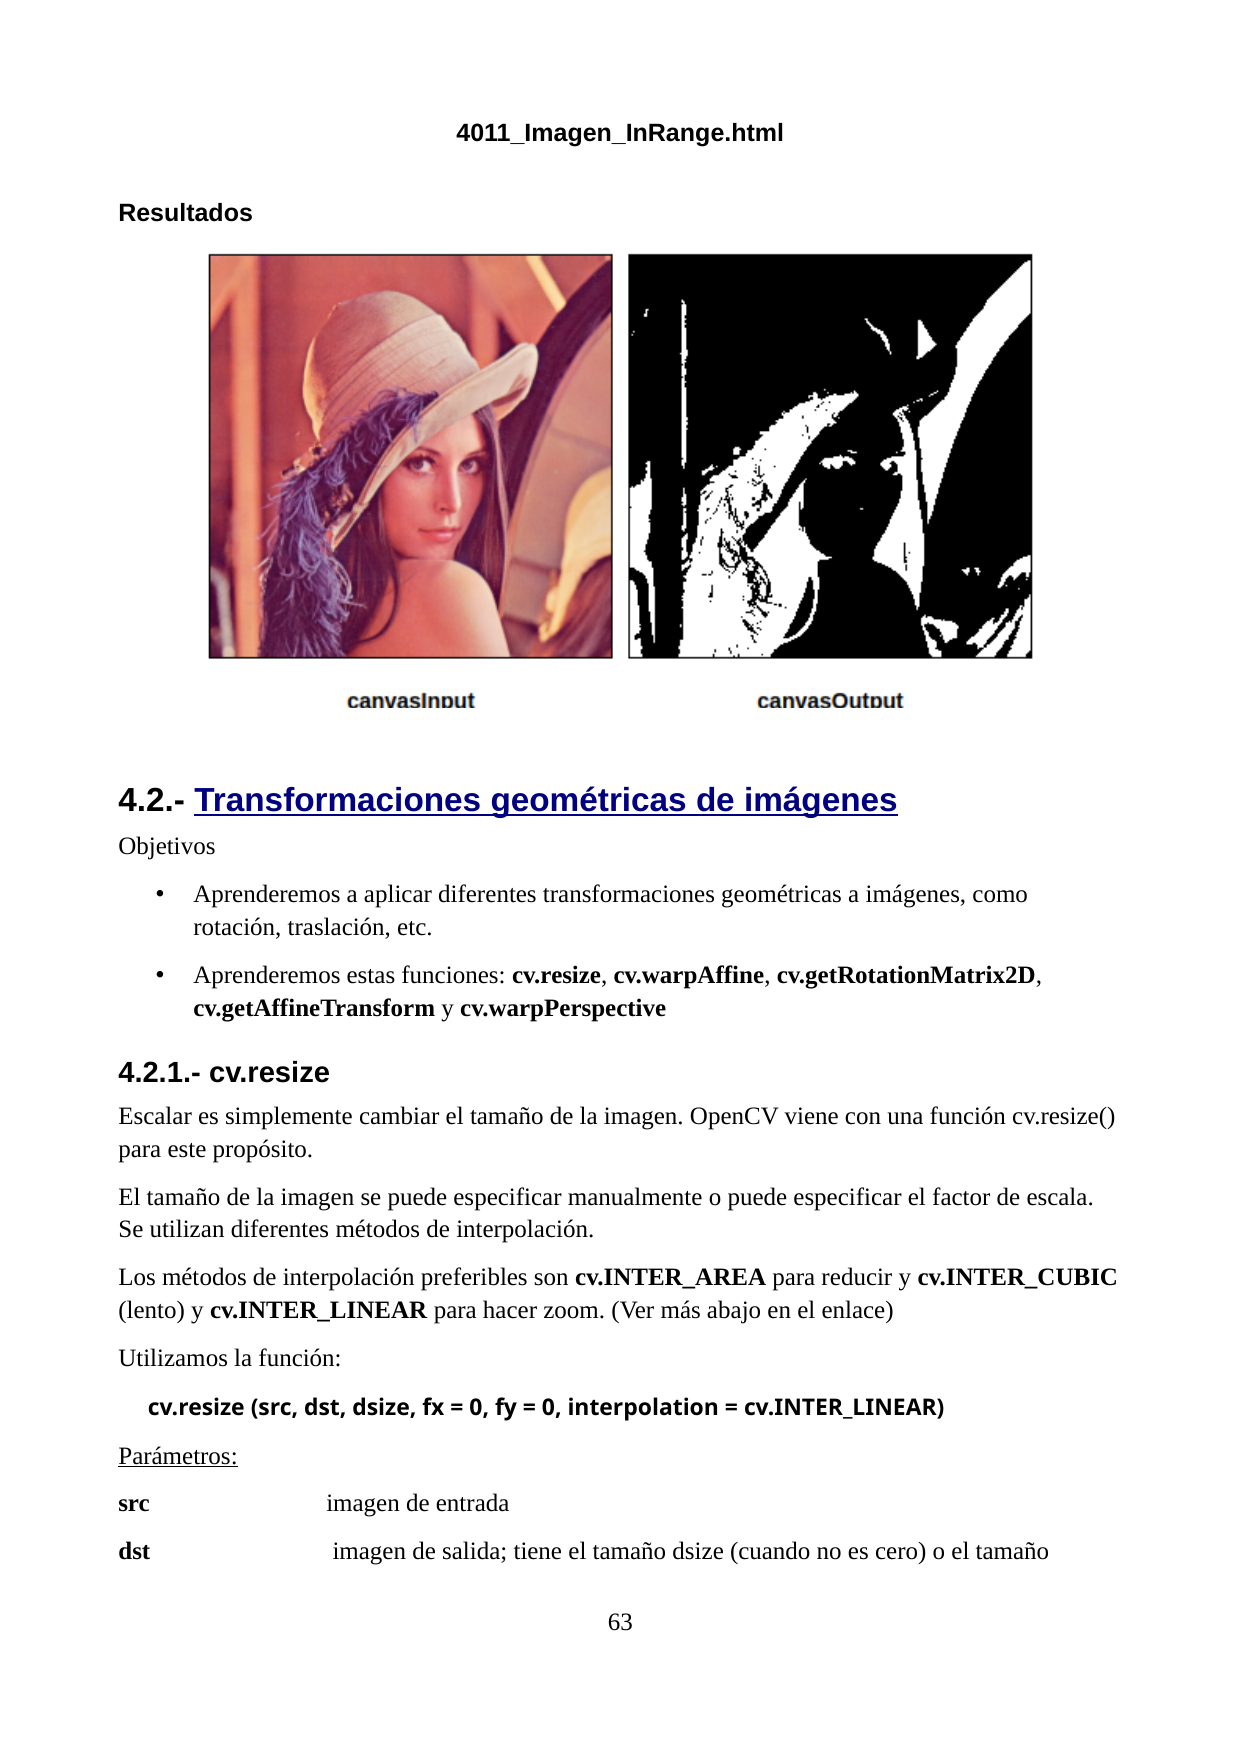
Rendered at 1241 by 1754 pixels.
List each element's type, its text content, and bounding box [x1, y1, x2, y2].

text Los métodos de interpolación preferibles son cv.INTER_AREA para reducir y cv.INTER_CUBIC (lento) y cv.INTER_LINEAR para hacer zoom. (Ver más abajo en el enlace) [118, 1262, 1122, 1324]
text Objetivos [118, 831, 1122, 860]
text src imagen de entrada [118, 1488, 1122, 1517]
text Utilizamos la función: [118, 1343, 1122, 1372]
text dst imagen de salida; tiene el tamaño dsize (cuando no es cero) o el tamaño [118, 1536, 1122, 1565]
picture [196, 246, 1045, 708]
text Escalar es simplemente cambiar el tamaño de la imagen. OpenCV viene con una función cv.resize() para este propósito. [118, 1101, 1122, 1163]
list Aprenderemos estas funciones: cv.resize, cv.warpAffine, cv.getRotationMatrix2D, cv.getAffineTransform y cv.warpPerspective [156, 960, 1122, 1021]
text El tamaño de la imagen se puede especificar manualmente o puede especificar el factor de escala. Se utilizan diferentes métodos de interpolación. [118, 1182, 1122, 1243]
text Resultados [118, 198, 1122, 227]
text Parámetros: [118, 1441, 1122, 1470]
text 4011_Imagen_InRange.html [118, 118, 1122, 147]
list Aprenderemos a aplicar diferentes transformaciones geométricas a imágenes, como rotación, traslación, etc. [156, 879, 1122, 941]
subtitle cv.resize [118, 1055, 1122, 1088]
text cv.resize (src, dst, dsize, fx = 0, fy = 0, interpolation = cv.INTER_LINEAR) [148, 1390, 1122, 1422]
subtitle Transformaciones geométricas de imágenes [118, 781, 1122, 819]
